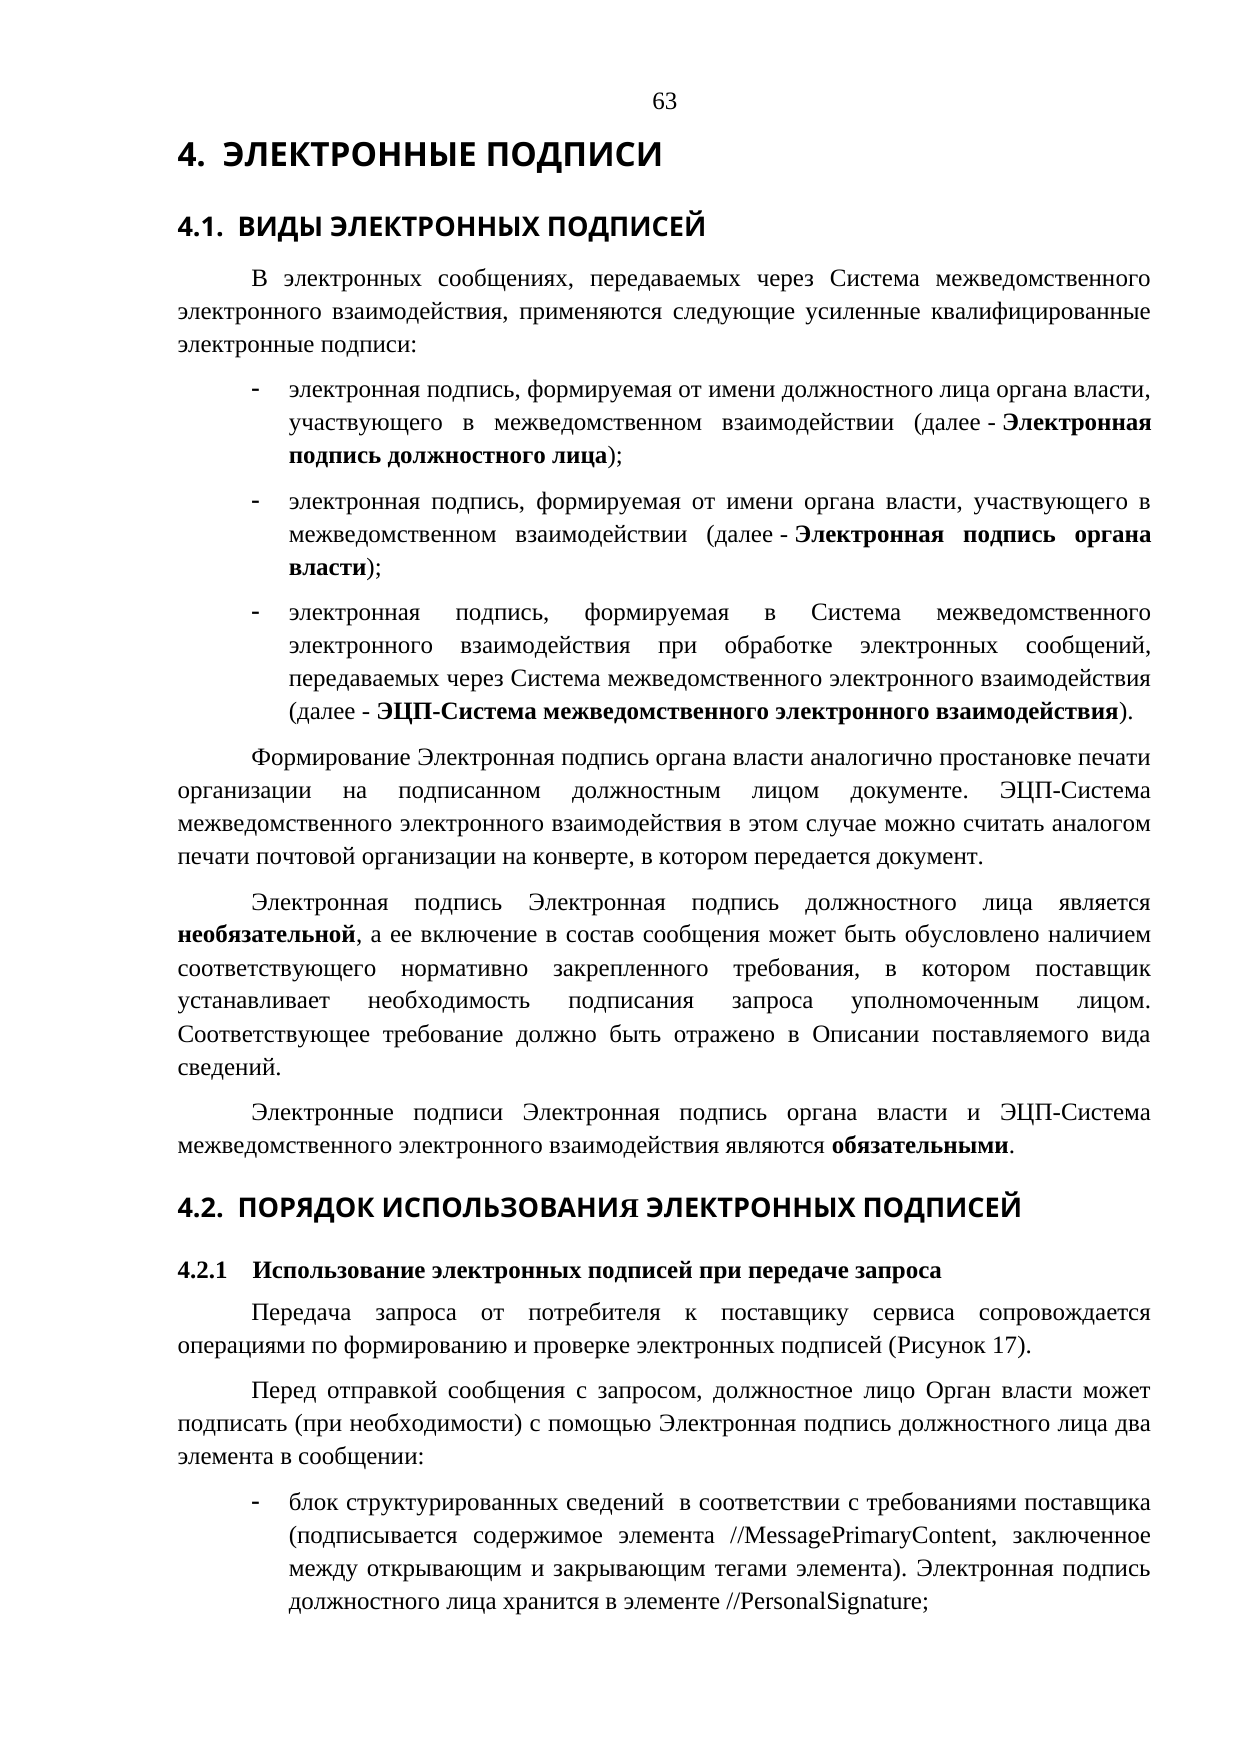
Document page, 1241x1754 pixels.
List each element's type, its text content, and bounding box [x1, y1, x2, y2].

list электронная подпись, формируемая от имени должностного лица органа власти, участвующего в межведомственном взаимодействии (далее - Электронная подпись должностного лица); [251, 374, 1152, 469]
text Передача запроса от потребителя к поставщику сервиса сопровождается операциями по формированию и проверке электронных подписей (Рисунок 17). [177, 1297, 1152, 1359]
text Перед отправкой сообщения с запросом, должностное лицо Орган власти может подписать (при необходимости) с помощью Электронная подпись должностного лица два элемента в сообщении: [177, 1375, 1152, 1470]
list блок структурированных сведений в соответствии с требованиями поставщика (подписывается содержимое элемента //MessagePrimaryContent, заключенное между открывающим и закрывающим тегами элемента). Электронная подпись должностного лица хранится в элементе //PersonalSignature; [251, 1487, 1152, 1615]
subtitle Электронные подписи [177, 131, 1152, 176]
subtitle Виды электронных подписей [177, 208, 1152, 245]
list электронная подпись, формируемая от имени органа власти, участвующего в межведомственном взаимодействии (далее - Электронная подпись органа власти); [251, 486, 1152, 581]
text В электронных сообщениях, передаваемых через Система межведомственного электронного взаимодействия, применяются следующие усиленные квалифицированные электронные подписи: [177, 263, 1152, 357]
subtitle Использование электронных подписей при передаче запроса [177, 1256, 1152, 1284]
text Электронная подпись Электронная подпись должностного лица является необязательной, а ее включение в состав сообщения может быть обусловлено наличием соответствующего нормативно закрепленного требования, в котором поставщик устанавливает необходимость подписания запроса уполномоченным лицом. Соответствующее требование должно быть отражено в Описании поставляемого вида сведений. [177, 887, 1152, 1080]
text Электронные подписи Электронная подпись органа власти и ЭЦП-Система межведомственного электронного взаимодействия являются обязательными. [177, 1097, 1152, 1159]
subtitle Порядок использования электронных подписей [177, 1188, 1152, 1225]
list электронная подпись, формируемая в Система межведомственного электронного взаимодействия при обработке электронных сообщений, передаваемых через Система межведомственного электронного взаимодействия (далее - ЭЦП-Система межведомственного электронного взаимодействия). [251, 597, 1152, 725]
text Формирование Электронная подпись органа власти аналогично простановке печати организации на подписанном должностным лицом документе. ЭЦП-Система межведомственного электронного взаимодействия в этом случае можно считать аналогом печати почтовой организации на конверте, в котором передается документ. [177, 742, 1152, 870]
